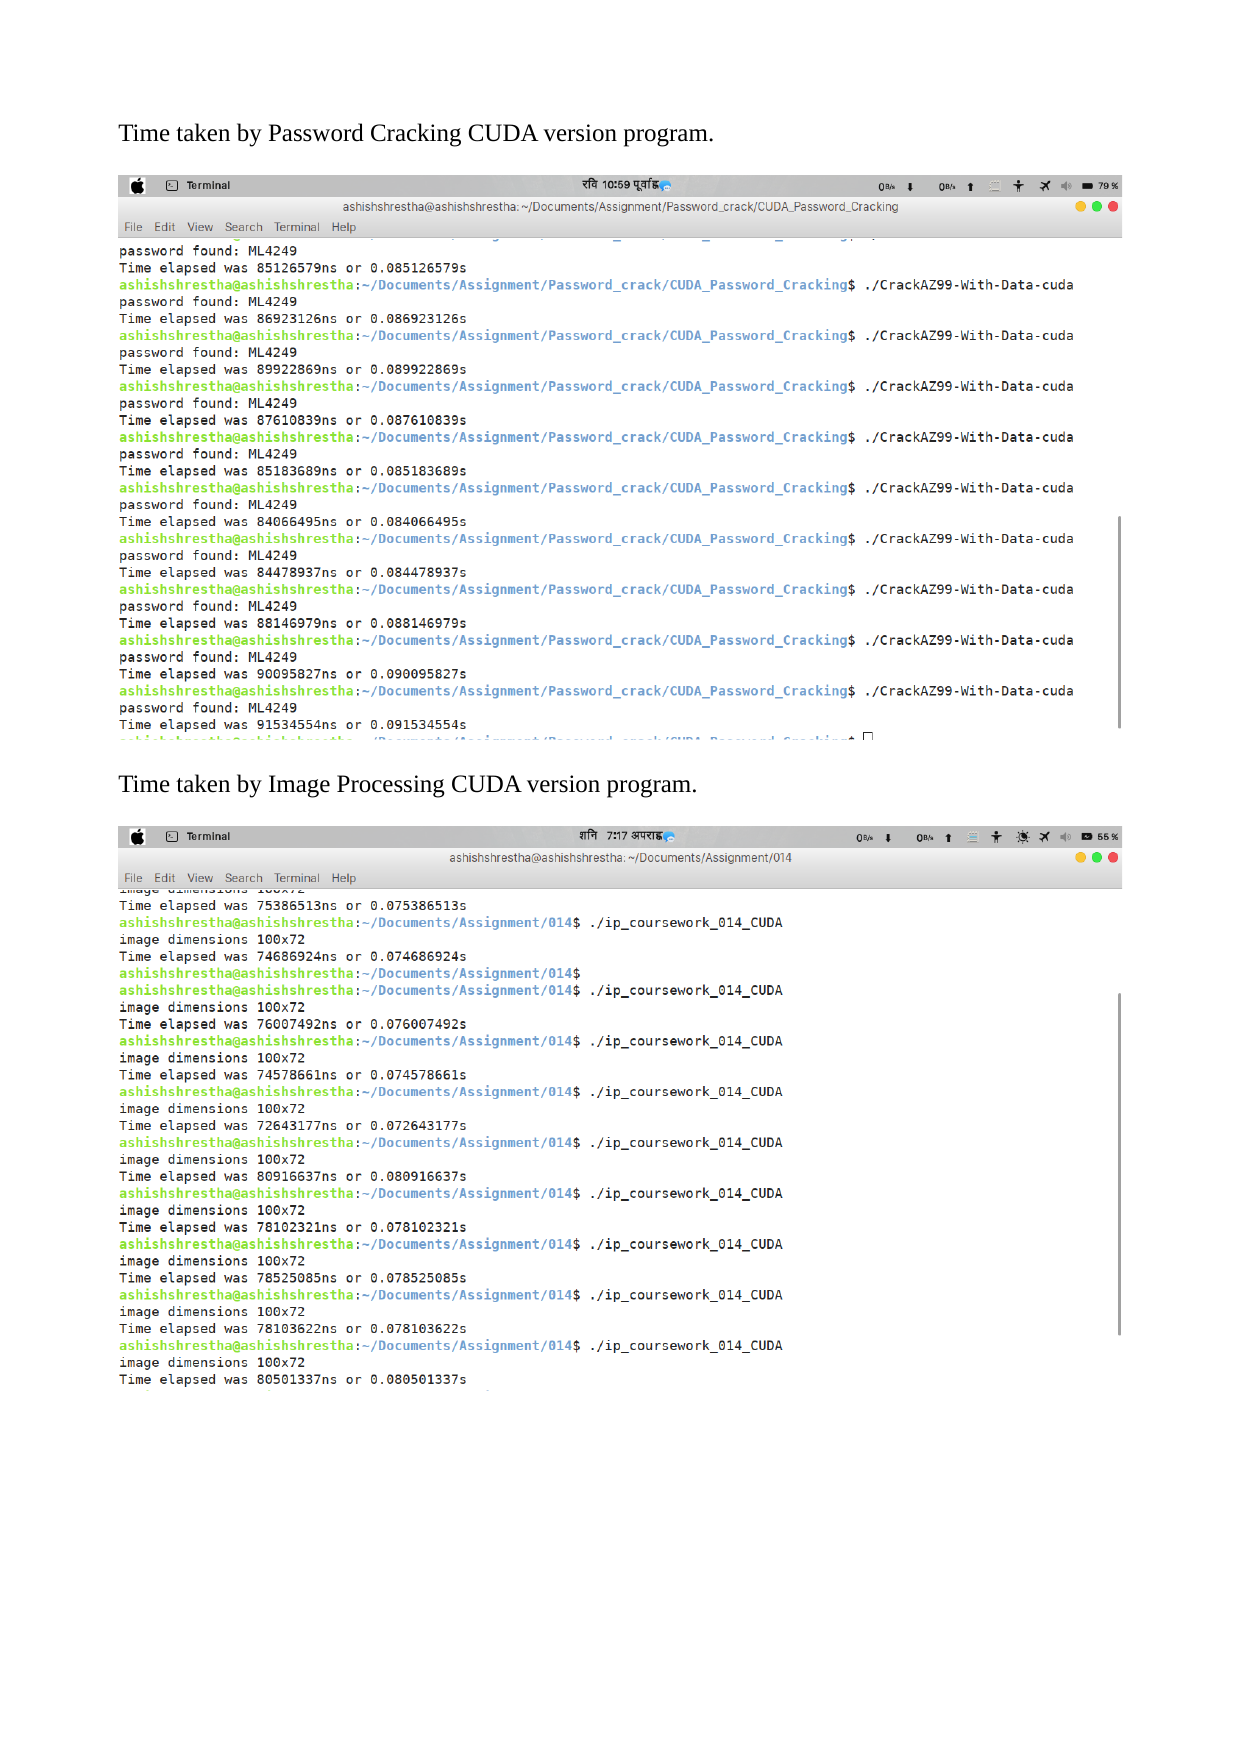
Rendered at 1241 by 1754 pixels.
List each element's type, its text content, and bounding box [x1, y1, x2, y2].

picture [118, 826, 1123, 1391]
text Time taken by Password Cracking CUDA version program. [118, 118, 1122, 147]
picture [118, 175, 1123, 740]
text Time taken by Image Processing CUDA version program. [118, 769, 1122, 797]
